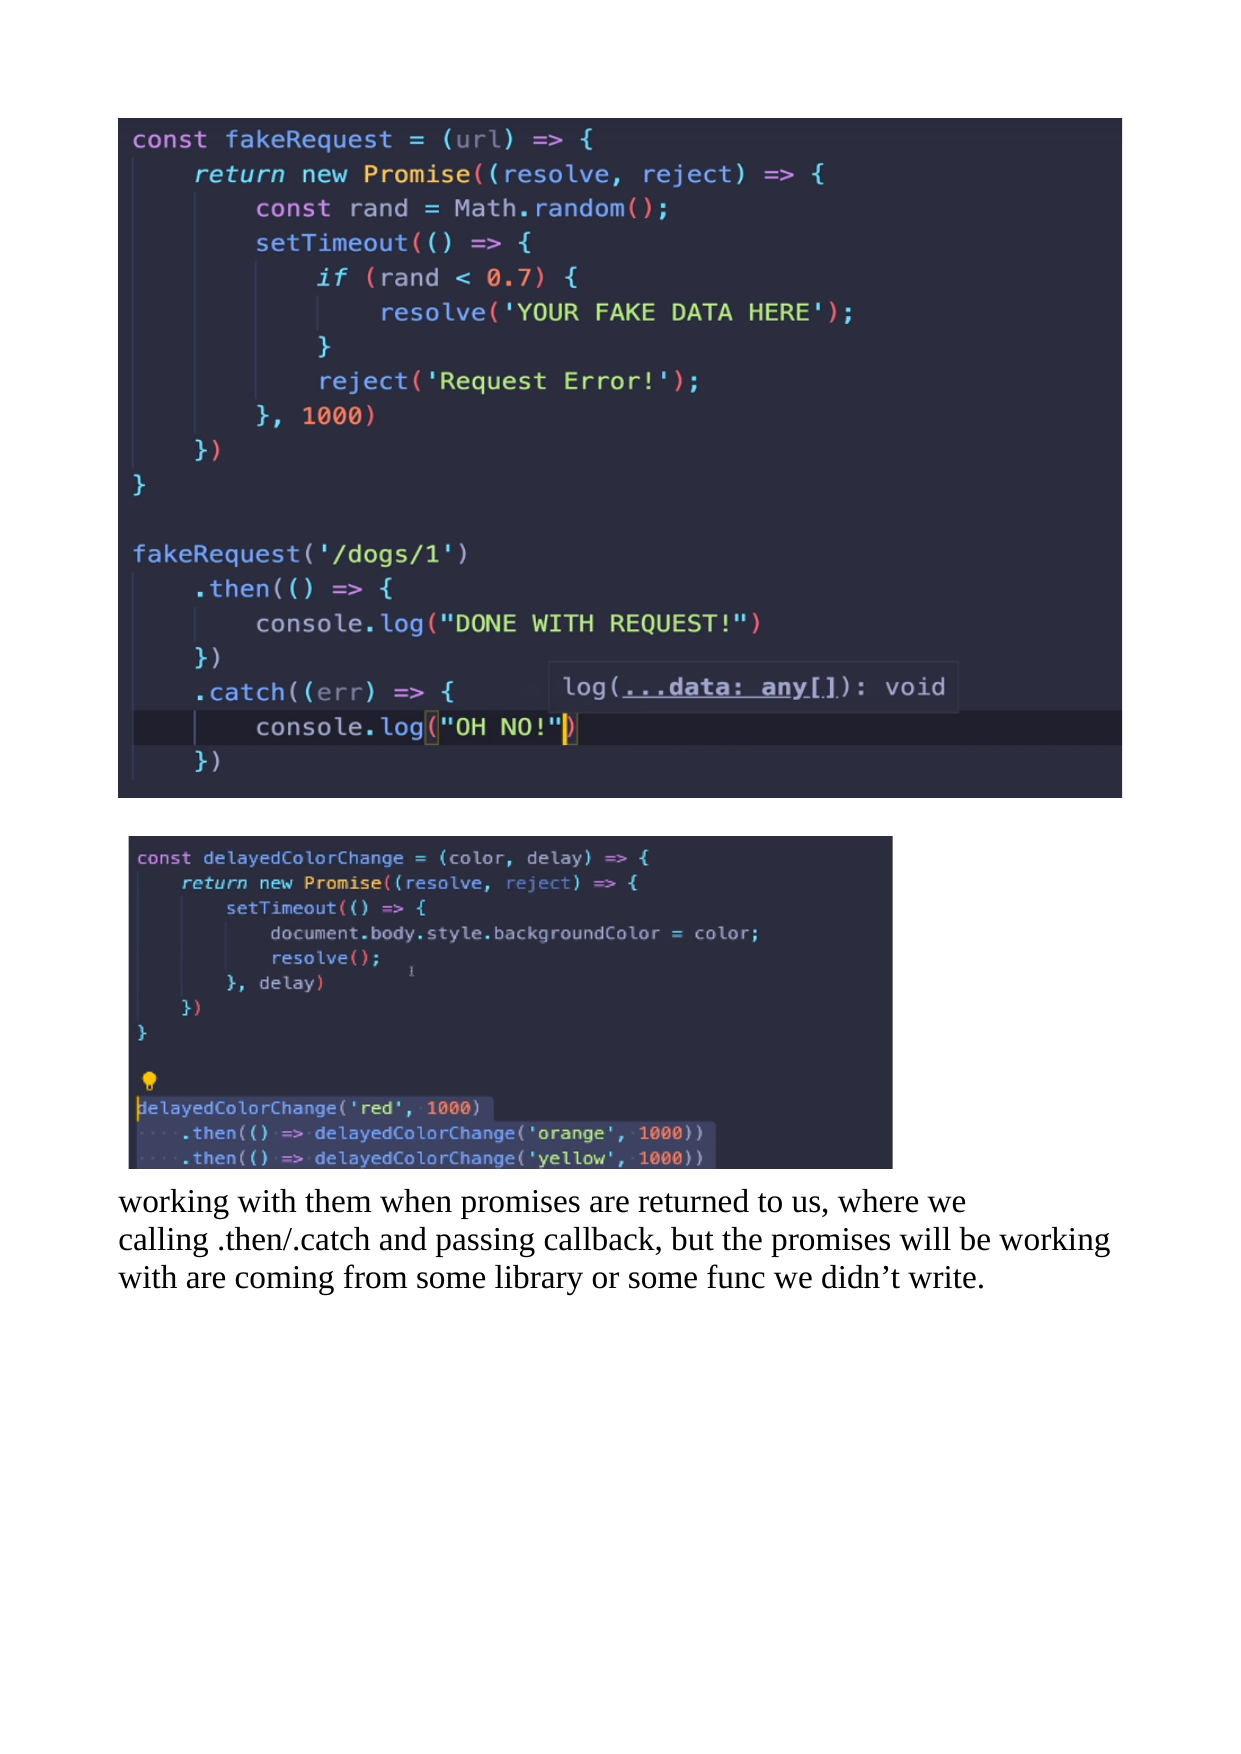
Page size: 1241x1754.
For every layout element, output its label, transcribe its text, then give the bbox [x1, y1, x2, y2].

picture [128, 836, 893, 1169]
text working with them when promises are returned to us, where we calling .then/.catch and passing callback, but the promises will be working with are coming from some library or some func we didn’t write. [118, 1181, 1122, 1296]
picture [118, 118, 1123, 798]
